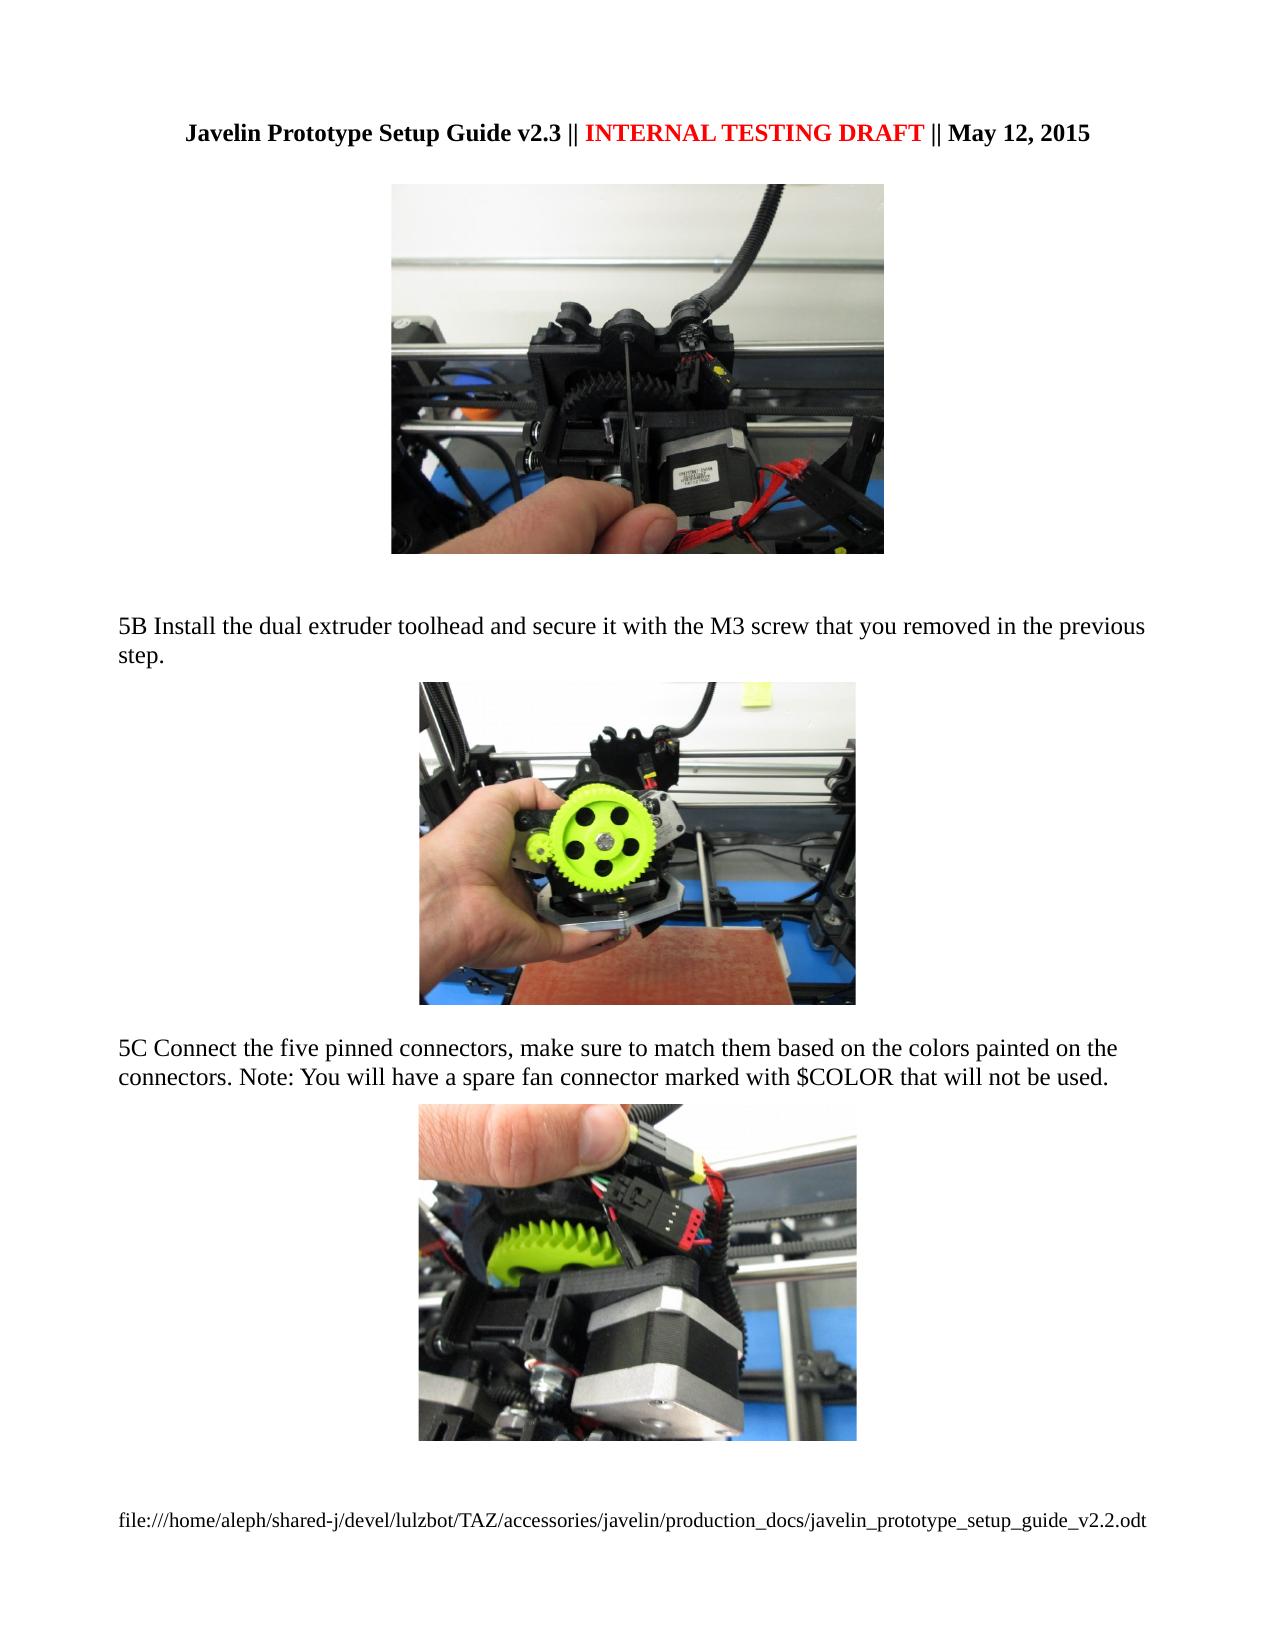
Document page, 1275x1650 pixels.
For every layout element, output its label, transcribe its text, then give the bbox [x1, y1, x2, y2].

text 5C Connect the five pinned connectors, make sure to match them based on the colors painted on the connectors. Note: You will have a spare fan connector marked with $COLOR that will not be used. [118, 1033, 1157, 1091]
text 5B Install the dual extruder toolhead and secure it with the M3 screw that you removed in the previous step. [118, 611, 1157, 668]
picture [419, 682, 856, 1005]
picture [391, 184, 884, 554]
picture [418, 1104, 857, 1441]
